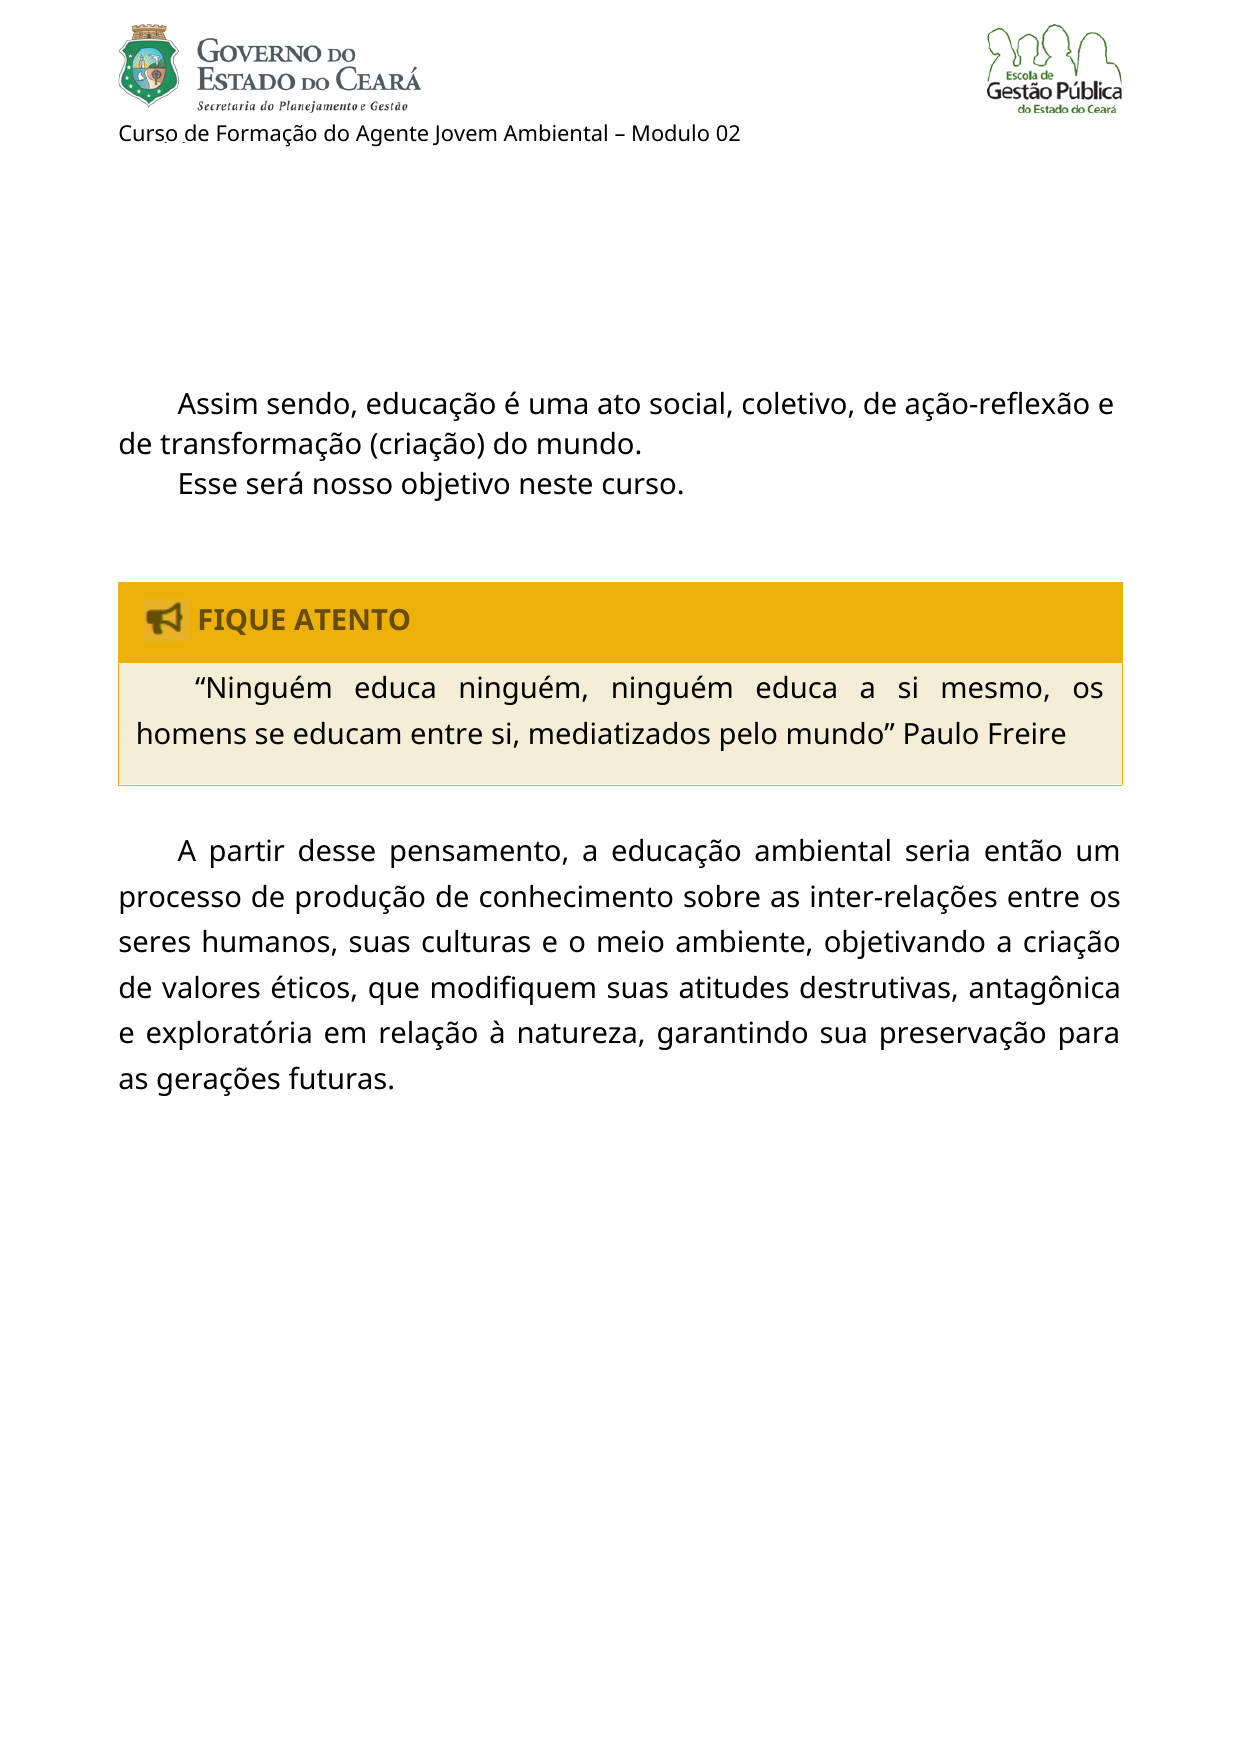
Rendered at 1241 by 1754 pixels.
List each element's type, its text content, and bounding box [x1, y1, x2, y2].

text Esse será nosso objetivo neste curso. [118, 463, 1122, 503]
text A partir desse pensamento, a educação ambiental seria então um processo de produção de conhecimento sobre as inter-relações entre os seres humanos, suas culturas e o meio ambiente, objetivando a criação de valores éticos, que modifiquem suas atitudes destrutivas, antagônica e exploratória em relação à natureza, garantindo sua preservação para as gerações futuras. [118, 830, 1122, 1098]
table_cell “Ninguém educa ninguém, ninguém educa a si mesmo, os homens se educam entre si, mediatizados pelo mundo” Paulo Freire [119, 663, 1122, 784]
picture [118, 24, 1122, 113]
picture [143, 599, 190, 641]
text Assim sendo, educação é uma ato social, coletivo, de ação-reflexão e de transformação (criação) do mundo. [118, 384, 1122, 463]
table_header FIQUE ATENTO [119, 583, 1122, 662]
